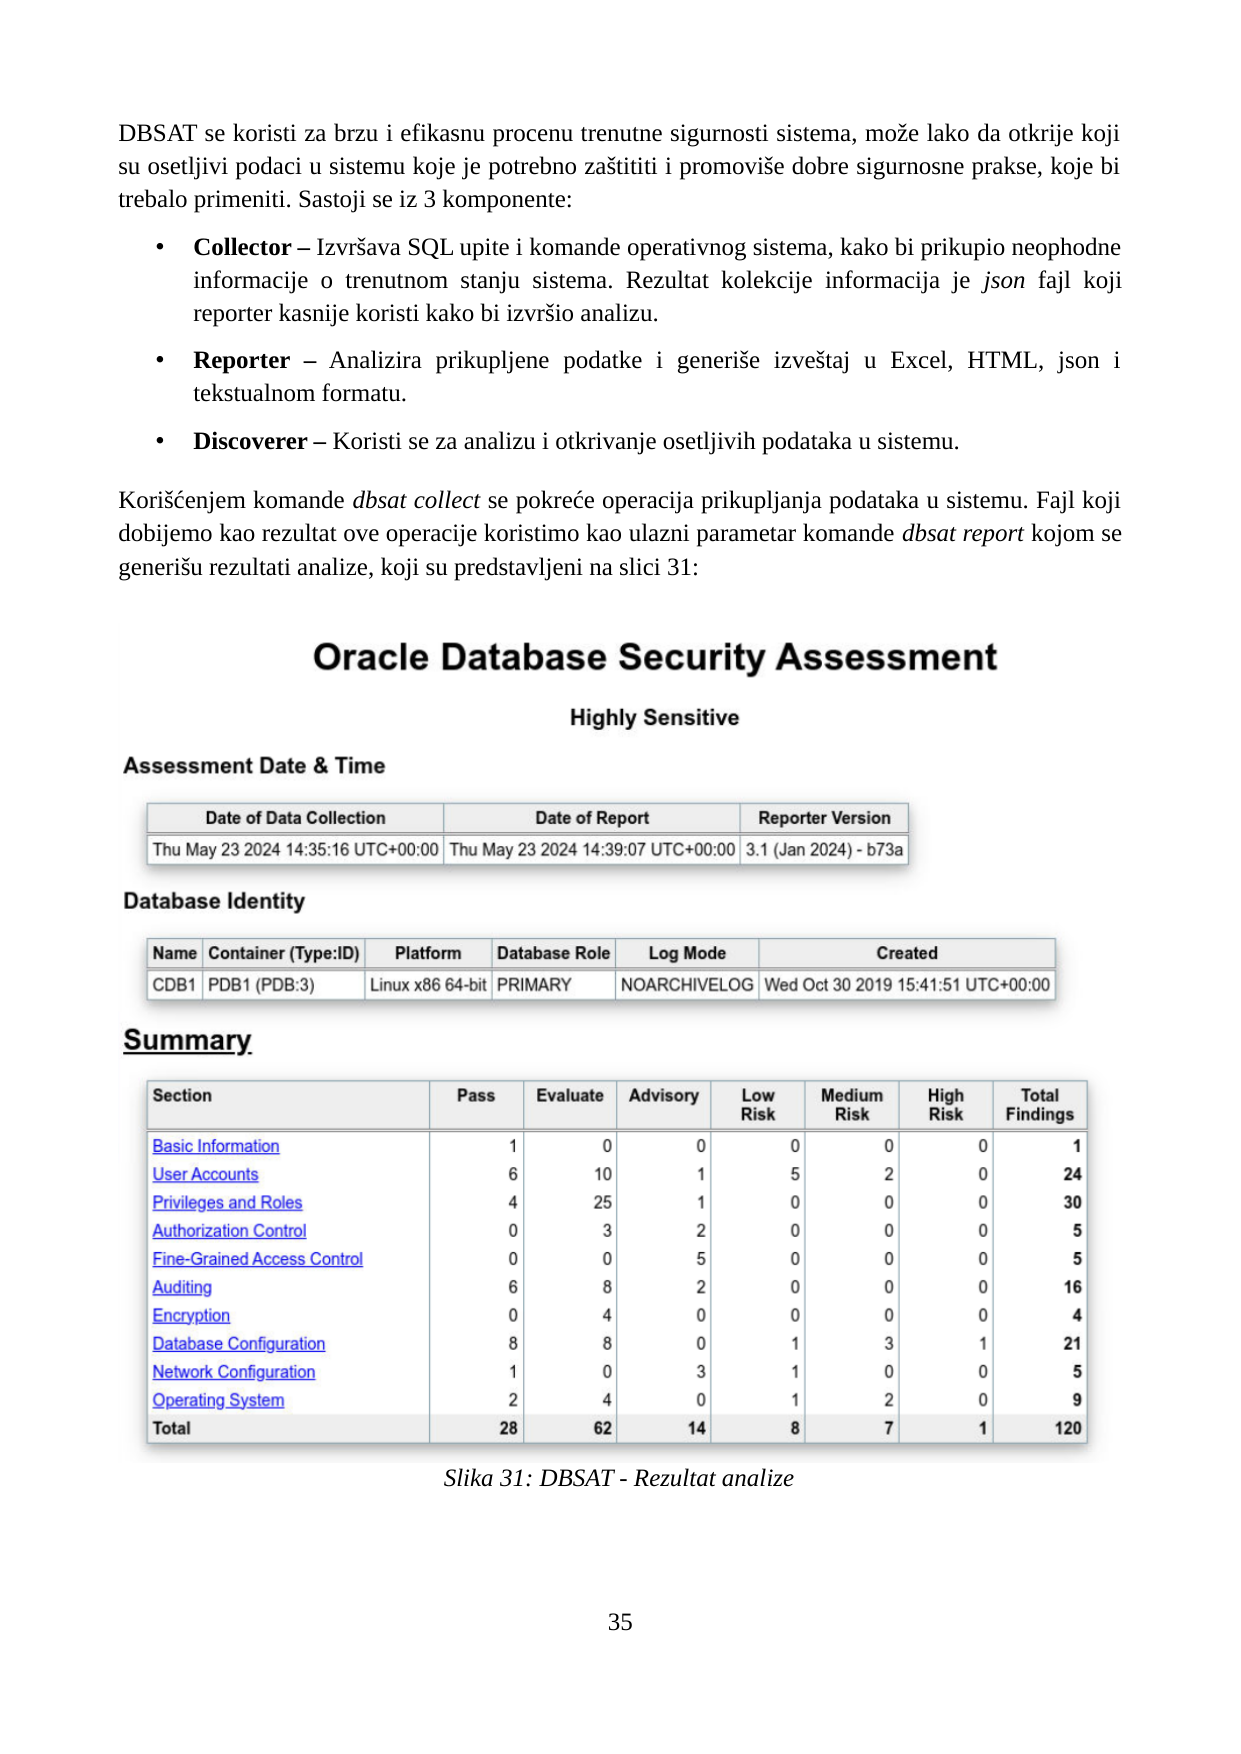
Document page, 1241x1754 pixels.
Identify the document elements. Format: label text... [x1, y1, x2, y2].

text DBSAT se koristi za brzu i efikasnu procenu trenutne sigurnosti sistema, može lako da otkrije koji su osetljivi podaci u sistemu koje je potrebno zaštititi i promoviše dobre sigurnosne prakse, koje bi trebalo primeniti. Sastoji se iz 3 komponente: [118, 118, 1122, 213]
text Slika 31: DBSAT - Rezultat analize [118, 1463, 1122, 1492]
list Collector – Izvršava SQL upite i komande operativnog sistema, kako bi prikupio neophodne informacije o trenutnom stanju sistema. Rezultat kolekcije informacija je json fajl koji reporter kasnije koristi kako bi izvršio analizu. [156, 232, 1122, 327]
picture [118, 623, 1123, 1463]
list Reporter – Analizira prikupljene podatke i generiše izveštaj u Excel, HTML, json i tekstualnom formatu. [156, 345, 1122, 407]
text Korišćenjem komande dbsat collect se pokreće operacija prikupljanja podataka u sistemu. Fajl koji dobijemo kao rezultat ove operacije koristimo kao ulazni parametar komande dbsat report kojom se generišu rezultati analize, koji su predstavljeni na slici 31: [118, 486, 1122, 580]
list Discoverer – Koristi se za analizu i otkrivanje osetljivih podataka u sistemu. [156, 426, 1122, 455]
